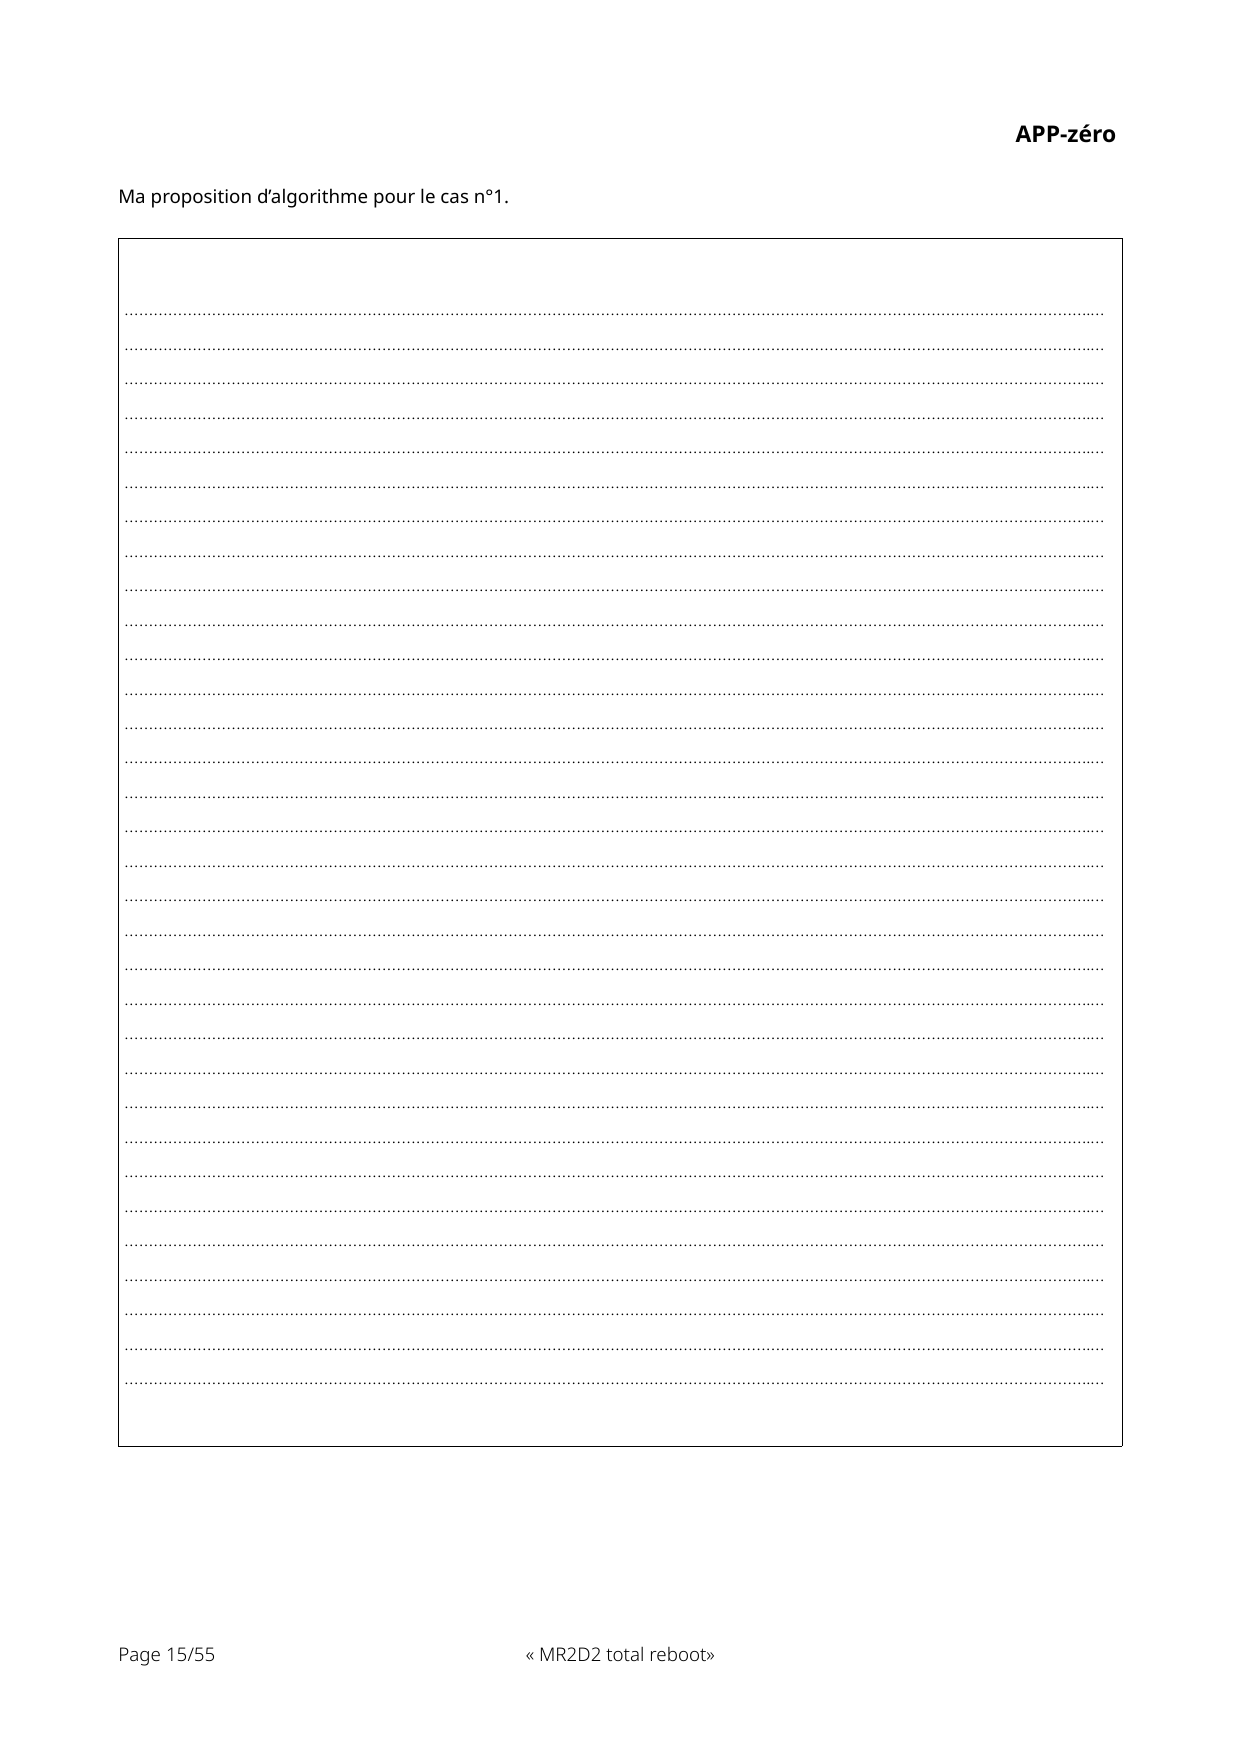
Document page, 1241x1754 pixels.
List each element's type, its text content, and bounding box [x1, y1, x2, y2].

text Ma proposition d’algorithme pour le cas n°1. [118, 185, 1122, 208]
table_header ……………………………………………………………………………………………………………………………………………………………………………….… ……………………………………………………………………………………………………………………………………………………………………………….… ……………………………………………………………………………………………………………………………………………………………………………….… ……………………………………………………………………………………………………………………………………………………………………………….… ……………………………………………………………………………………………………………………………………………………………………………….… ……………………………………………………………………………………………………………………………………………………………………………….… ……………………………………………………………………………………………………………………………………………………………………………….… ……………………………………………………………………………………………………………………………………………………………………………….… ……………………………………………………………………………………………………………………………………………………………………………….… ……………………………………………………………………………………………………………………………………………………………………………….… ……………………………………………………………………………………………………………………………………………………………………………….… ……………………………………………………………………………………………………………………………………………………………………………….… ……………………………………………………………………………………………………………………………………………………………………………….… ……………………………………………………………………………………………………………………………………………………………………………….… ……………………………………………………………………………………………………………………………………………………………………………….… ……………………………………………………………………………………………………………………………………………………………………………….… ……………………………………………………………………………………………………………………………………………………………………………….… ……………………………………………………………………………………………………………………………………………………………………………….… ……………………………………………………………………………………………………………………………………………………………………………….… ……………………………………………………………………………………………………………………………………………………………………………….… ……………………………………………………………………………………………………………………………………………………………………………….… ……………………………………………………………………………………………………………………………………………………………………………….… ……………………………………………………………………………………………………………………………………………………………………………….… ……………………………………………………………………………………………………………………………………………………………………………….… ……………………………………………………………………………………………………………………………………………………………………………….… ……………………………………………………………………………………………………………………………………………………………………………….… ……………………………………………………………………………………………………………………………………………………………………………….… ……………………………………………………………………………………………………………………………………………………………………………….… ……………………………………………………………………………………………………………………………………………………………………………….… ……………………………………………………………………………………………………………………………………………………………………………….… ……………………………………………………………………………………………………………………………………………………………………………….… ……………………………………………………………………………………………………………………………………………………………………………….… [119, 239, 1122, 1446]
